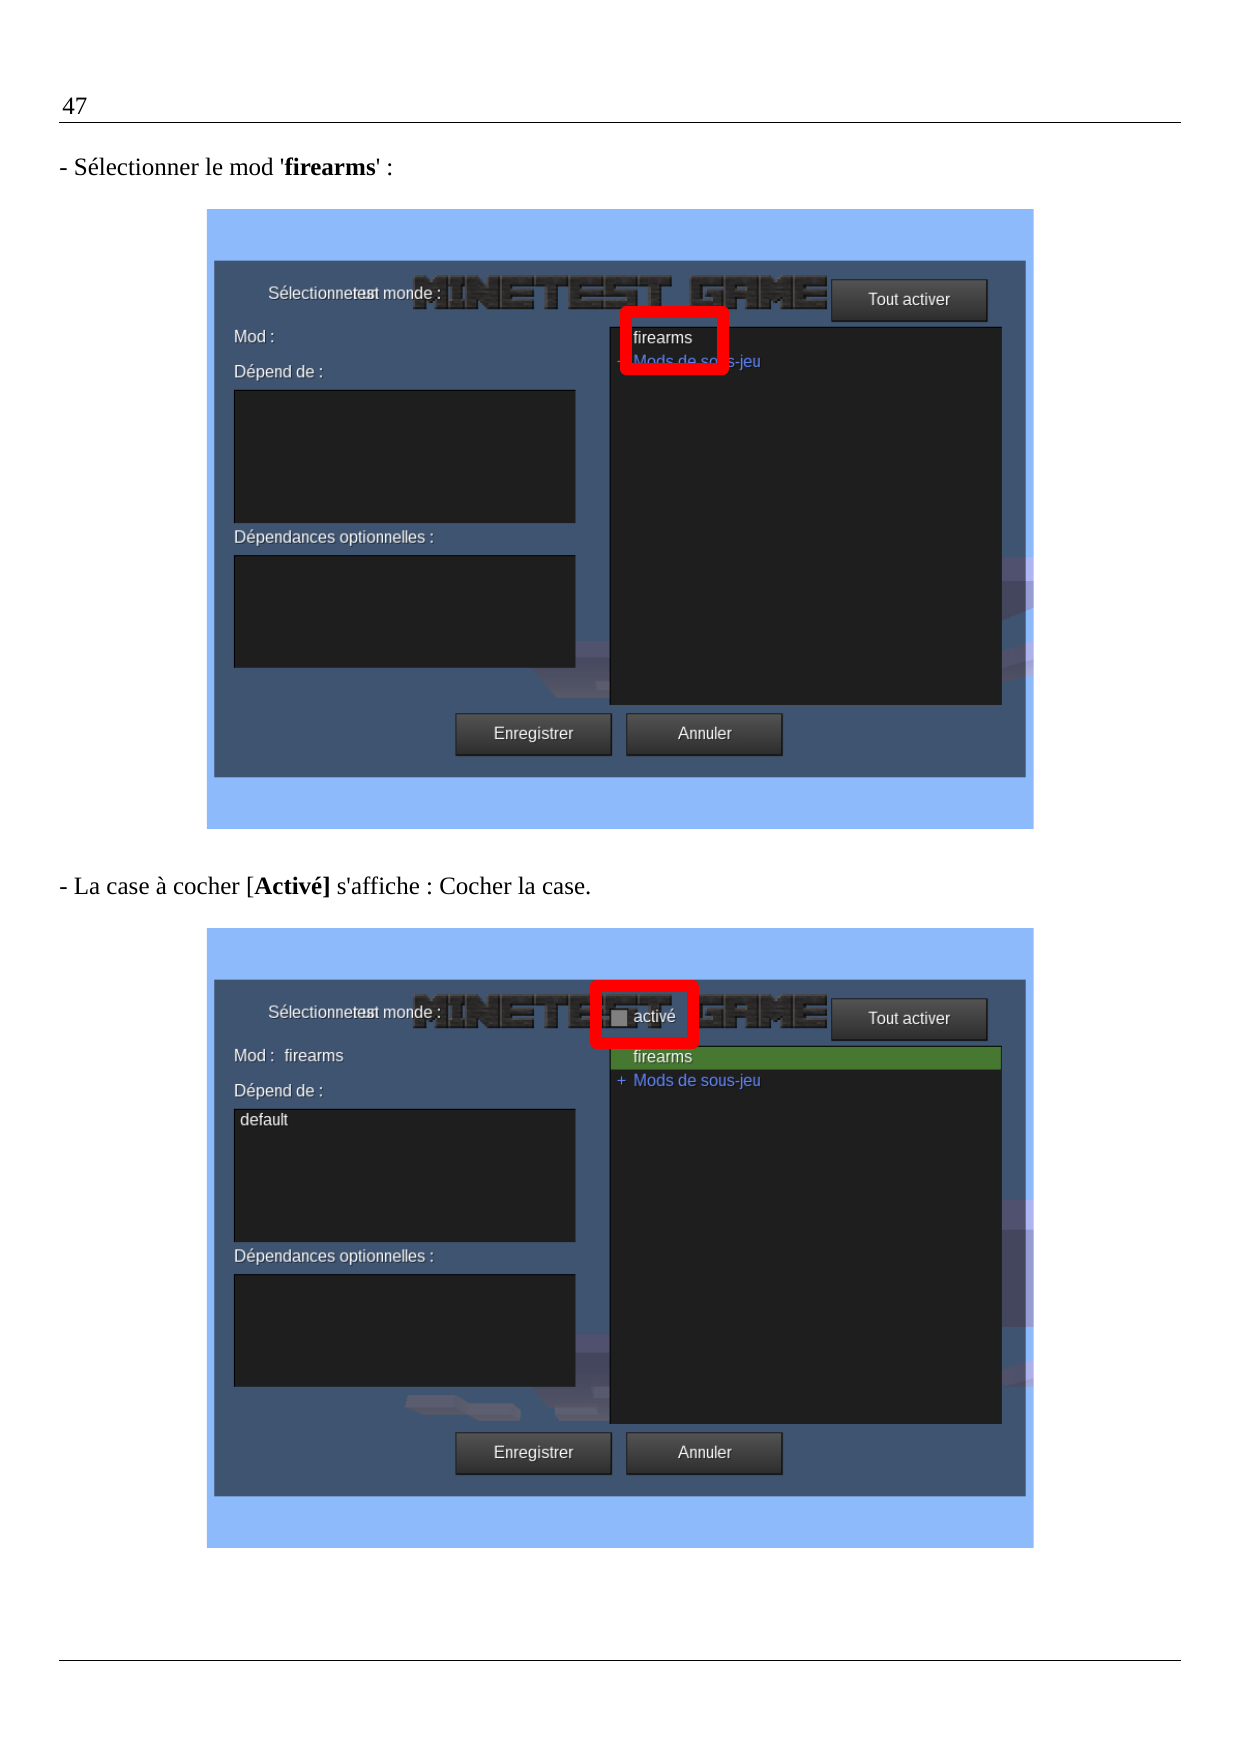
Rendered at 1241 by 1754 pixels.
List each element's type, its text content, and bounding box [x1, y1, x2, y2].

picture [206, 209, 1034, 829]
text - La case à cocher [Activé] s'affiche : Cocher la case. [59, 871, 1181, 899]
text - Sélectionner le mod 'firearms' : [59, 152, 1181, 181]
picture [206, 928, 1034, 1548]
